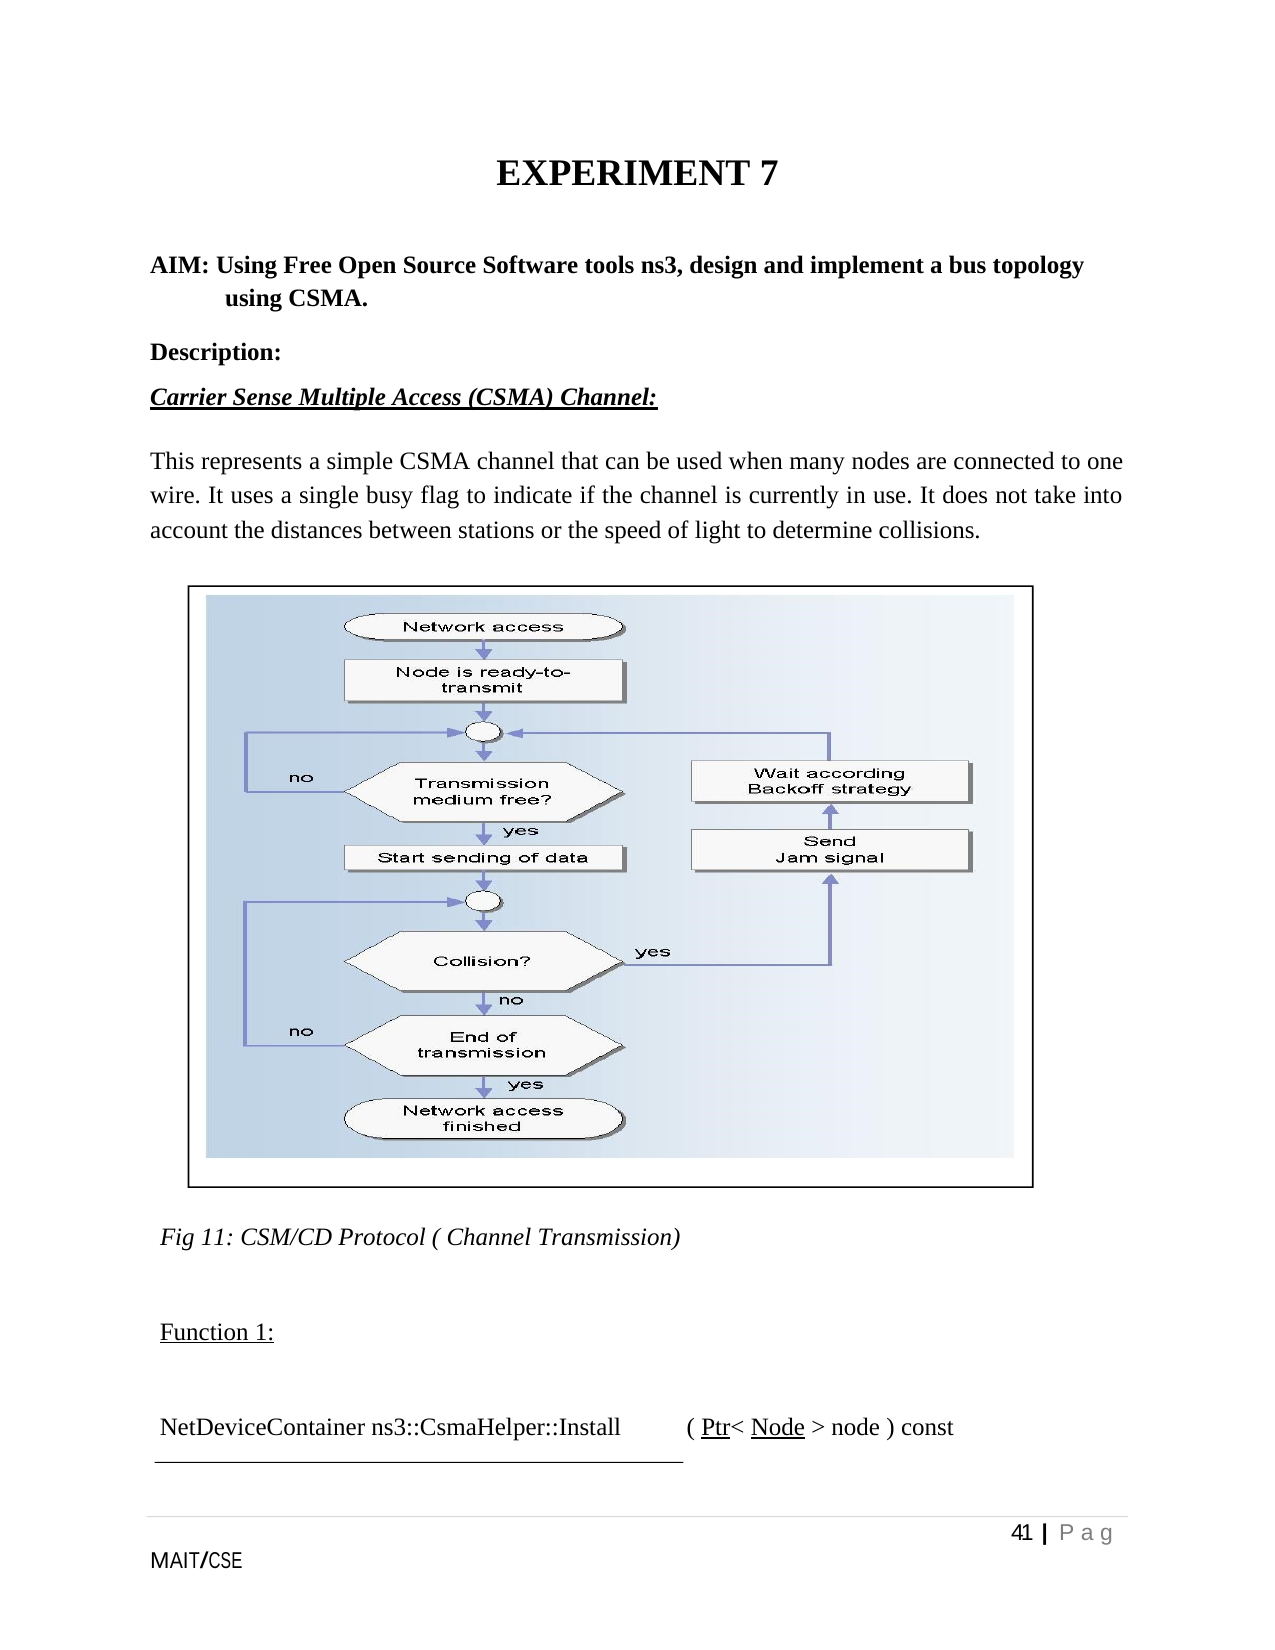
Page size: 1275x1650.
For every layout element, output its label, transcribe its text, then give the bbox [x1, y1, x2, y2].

picture [204, 594, 1017, 1159]
text This represents a simple CSMA channel that can be used when many nodes are connected to one wire. It uses a single busy flag to indicate if the channel is currently in use. It does not take into account the distances between stations or the speed of light to determine collisions. [150, 446, 1125, 543]
text Fig 11: CSM/CD Protocol ( Channel Transmission) [160, 1222, 1212, 1250]
subtitle AIM: Using Free Open Source Software tools ns3, design and implement a bus topology using CSMA. [150, 250, 1103, 312]
subtitle Carrier Sense Multiple Access (CSMA) Channel: [150, 382, 1212, 411]
subtitle EXPERIMENT 7 [348, 150, 927, 193]
text NetDeviceContainer ns3::CsmaHelper::Install ( Ptr< Node > node ) const [159, 1412, 1212, 1441]
text Function 1: [159, 1317, 1212, 1346]
text Description: [150, 337, 1212, 366]
